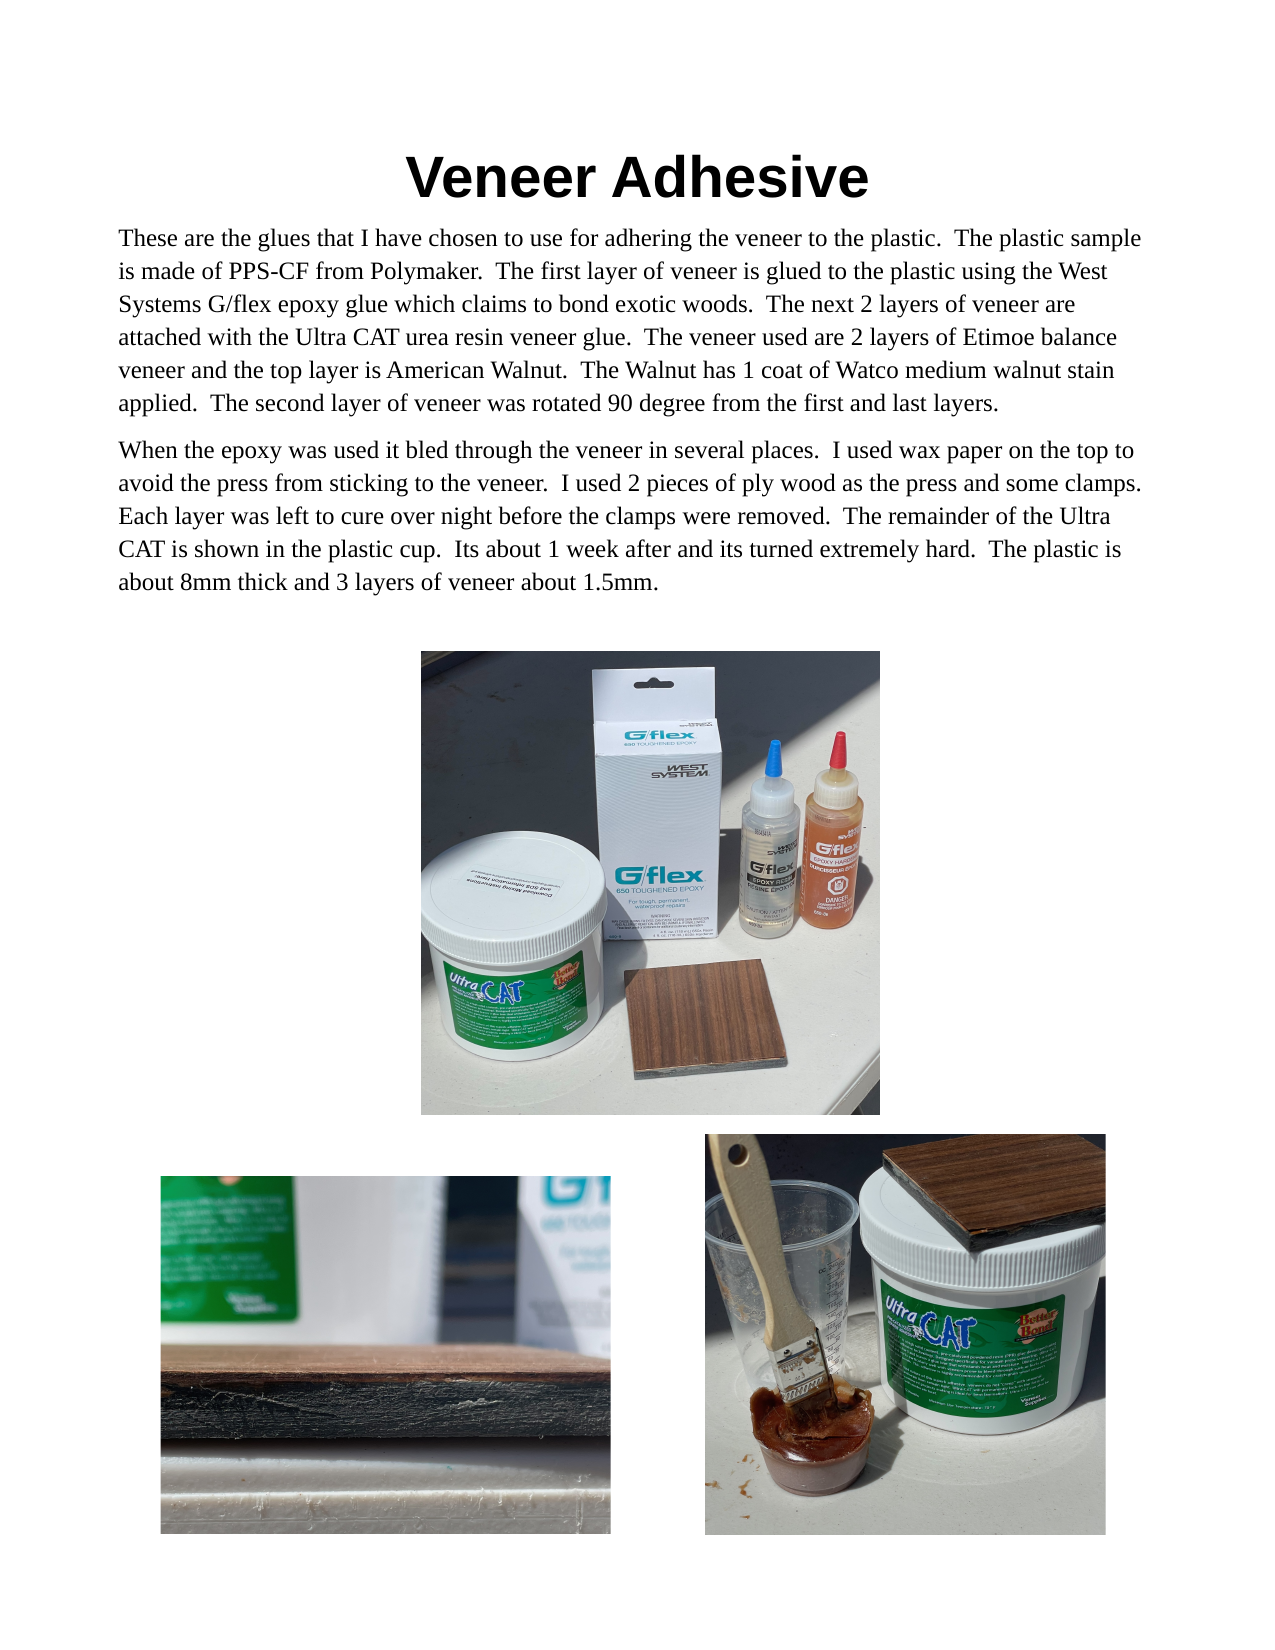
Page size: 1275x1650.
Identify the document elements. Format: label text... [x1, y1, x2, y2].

picture [705, 1134, 1106, 1535]
picture [160, 1176, 611, 1534]
picture [421, 651, 880, 1115]
text When the epoxy was used it bled through the veneer in several places. I used wax paper on the top to avoid the press from sticking to the veneer. I used 2 pieces of ply wood as the press and some clamps. Each layer was left to cure over night before the clamps were removed. The remainder of the Ultra CAT is shown in the plastic cup. Its about 1 week after and its turned extremely hard. The plastic is about 8mm thick and 3 layers of veneer about 1.5mm. [118, 435, 1157, 596]
title Veneer Adhesive [118, 143, 1157, 210]
text These are the glues that I have chosen to use for adhering the veneer to the plastic. The plastic sample is made of PPS-CF from Polymaker. The first layer of veneer is glued to the plastic using the West Systems G/flex epoxy glue which claims to bond exotic woods. The next 2 layers of veneer are attached with the Ultra CAT urea resin veneer glue. The veneer used are 2 layers of Etimoe balance veneer and the top layer is American Walnut. The Walnut has 1 coat of Watco medium walnut stain applied. The second layer of veneer was rotated 90 degree from the first and last layers. [118, 223, 1157, 417]
